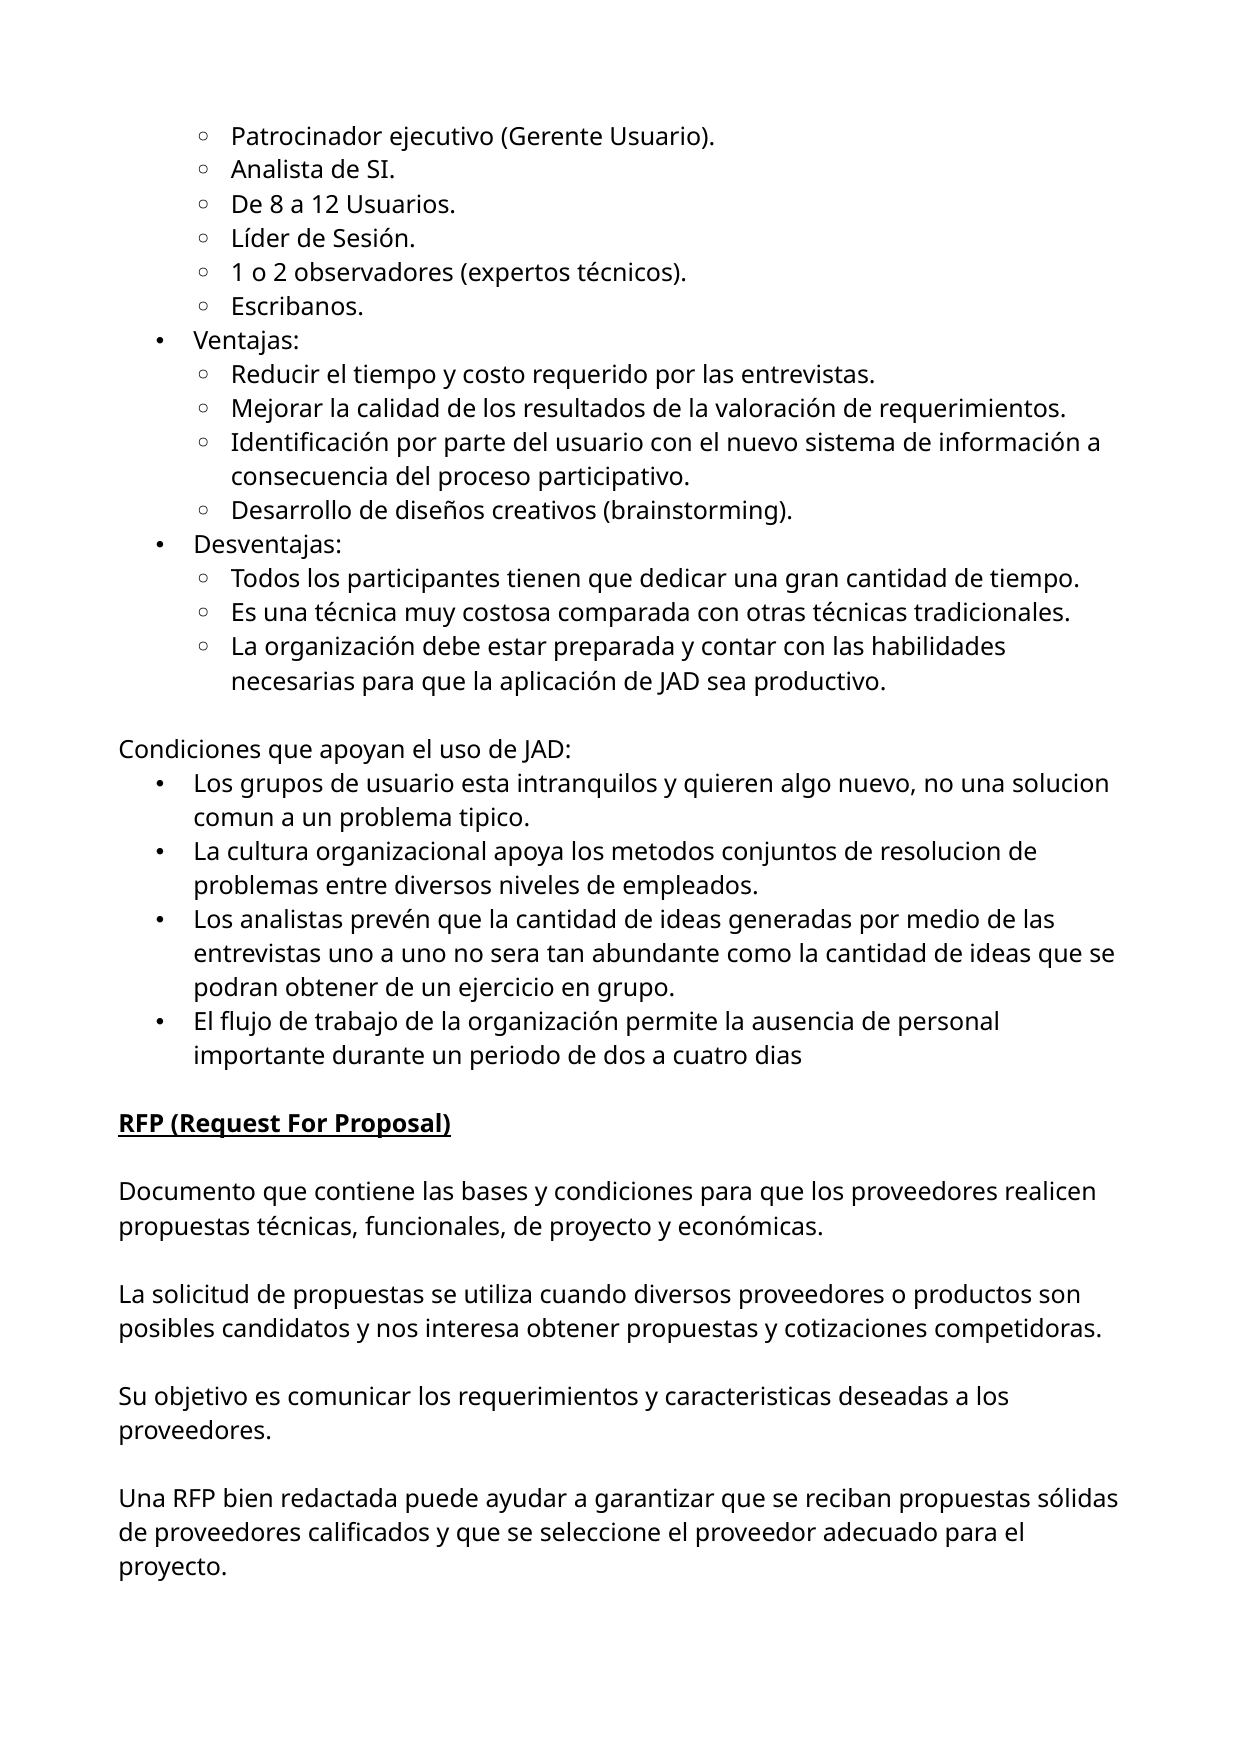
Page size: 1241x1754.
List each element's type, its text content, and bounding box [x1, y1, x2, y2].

list Los grupos de usuario esta intranquilos y quieren algo nuevo, no una solucion comun a un problema tipico. [156, 765, 1122, 833]
list Ventajas: [156, 322, 1122, 357]
list Desventajas: [156, 527, 1122, 561]
list La organización debe estar preparada y contar con las habilidades necesarias para que la aplicación de JAD sea productivo. [193, 629, 1122, 697]
text Condiciones que apoyan el uso de JAD: [118, 731, 1122, 765]
text La solicitud de propuestas se utiliza cuando diversos proveedores o productos son posibles candidatos y nos interesa obtener propuestas y cotizaciones competidoras. [118, 1276, 1122, 1344]
list Desarrollo de diseños creativos (brainstorming). [193, 493, 1122, 527]
list Identificación por parte del usuario con el nuevo sistema de información a consecuencia del proceso participativo. [193, 425, 1122, 493]
text Una RFP bien redactada puede ayudar a garantizar que se reciban propuestas sólidas de proveedores calificados y que se seleccione el proveedor adecuado para el proyecto. [118, 1481, 1122, 1583]
list El flujo de trabajo de la organización permite la ausencia de personal importante durante un periodo de dos a cuatro dias [156, 1004, 1122, 1072]
list Analista de SI. [193, 152, 1122, 186]
list Es una técnica muy costosa comparada con otras técnicas tradicionales. [193, 595, 1122, 629]
list Reducir el tiempo y costo requerido por las entrevistas. [193, 357, 1122, 391]
list Líder de Sesión. [193, 220, 1122, 254]
list La cultura organizacional apoya los metodos conjuntos de resolucion de problemas entre diversos niveles de empleados. [156, 833, 1122, 902]
text RFP (Request For Proposal) [118, 1106, 1122, 1140]
list Escribanos. [193, 288, 1122, 322]
list Patrocinador ejecutivo (Gerente Usuario). [193, 118, 1122, 152]
list Todos los participantes tienen que dedicar una gran cantidad de tiempo. [193, 561, 1122, 595]
list Los analistas prevén que la cantidad de ideas generadas por medio de las entrevistas uno a uno no sera tan abundante como la cantidad de ideas que se podran obtener de un ejercicio en grupo. [156, 902, 1122, 1004]
list Mejorar la calidad de los resultados de la valoración de requerimientos. [193, 391, 1122, 425]
list 1 o 2 observadores (expertos técnicos). [193, 254, 1122, 288]
list De 8 a 12 Usuarios. [193, 186, 1122, 220]
text Documento que contiene las bases y condiciones para que los proveedores realicen propuestas técnicas, funcionales, de proyecto y económicas. [118, 1174, 1122, 1242]
text Su objetivo es comunicar los requerimientos y caracteristicas deseadas a los proveedores. [118, 1378, 1122, 1447]
